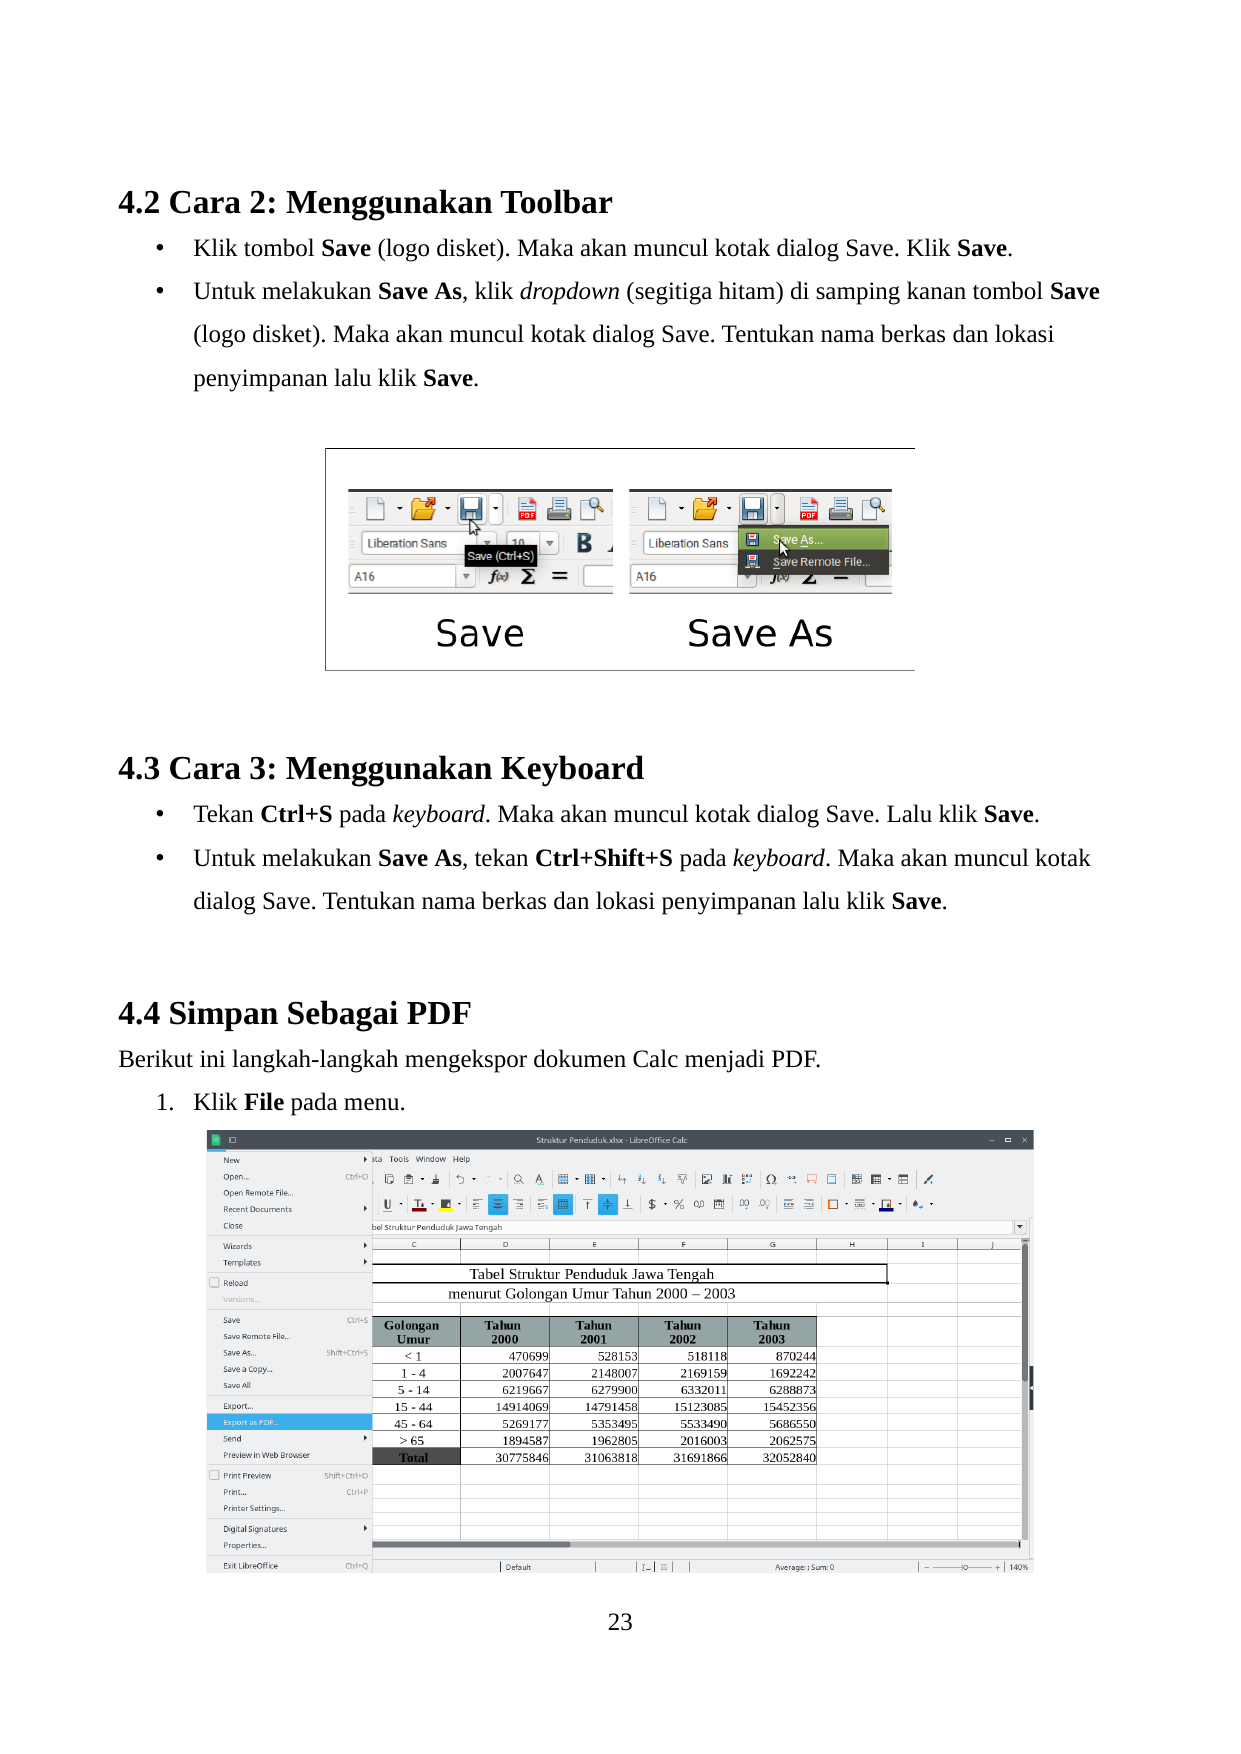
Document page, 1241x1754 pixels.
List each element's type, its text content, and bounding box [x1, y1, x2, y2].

subtitle 4.4 Simpan Sebagai PDF [118, 993, 1122, 1032]
list Klik File pada menu. [156, 1087, 1122, 1116]
list Untuk melakukan Save As, klik dropdown (segitiga hitam) di samping kanan tombol Save (logo disket). Maka akan muncul kotak dialog Save. Tentukan nama berkas dan lokasi penyimpanan lalu klik Save. [156, 276, 1122, 391]
subtitle 4.2 Cara 2: Menggunakan Toolbar [118, 182, 1122, 221]
picture [206, 1130, 1034, 1573]
list Tekan Ctrl+S pada keyboard. Maka akan muncul kotak dialog Save. Lalu klik Save. [156, 799, 1122, 828]
picture [325, 448, 915, 671]
list Untuk melakukan Save As, tekan Ctrl+Shift+S pada keyboard. Maka akan muncul kotak dialog Save. Tentukan nama berkas dan lokasi penyimpanan lalu klik Save. [156, 843, 1122, 914]
text Berikut ini langkah-langkah mengekspor dokumen Calc menjadi PDF. [118, 1044, 1122, 1073]
subtitle 4.3 Cara 3: Menggunakan Keyboard [118, 748, 1122, 787]
list Klik tombol Save (logo disket). Maka akan muncul kotak dialog Save. Klik Save. [156, 233, 1122, 262]
